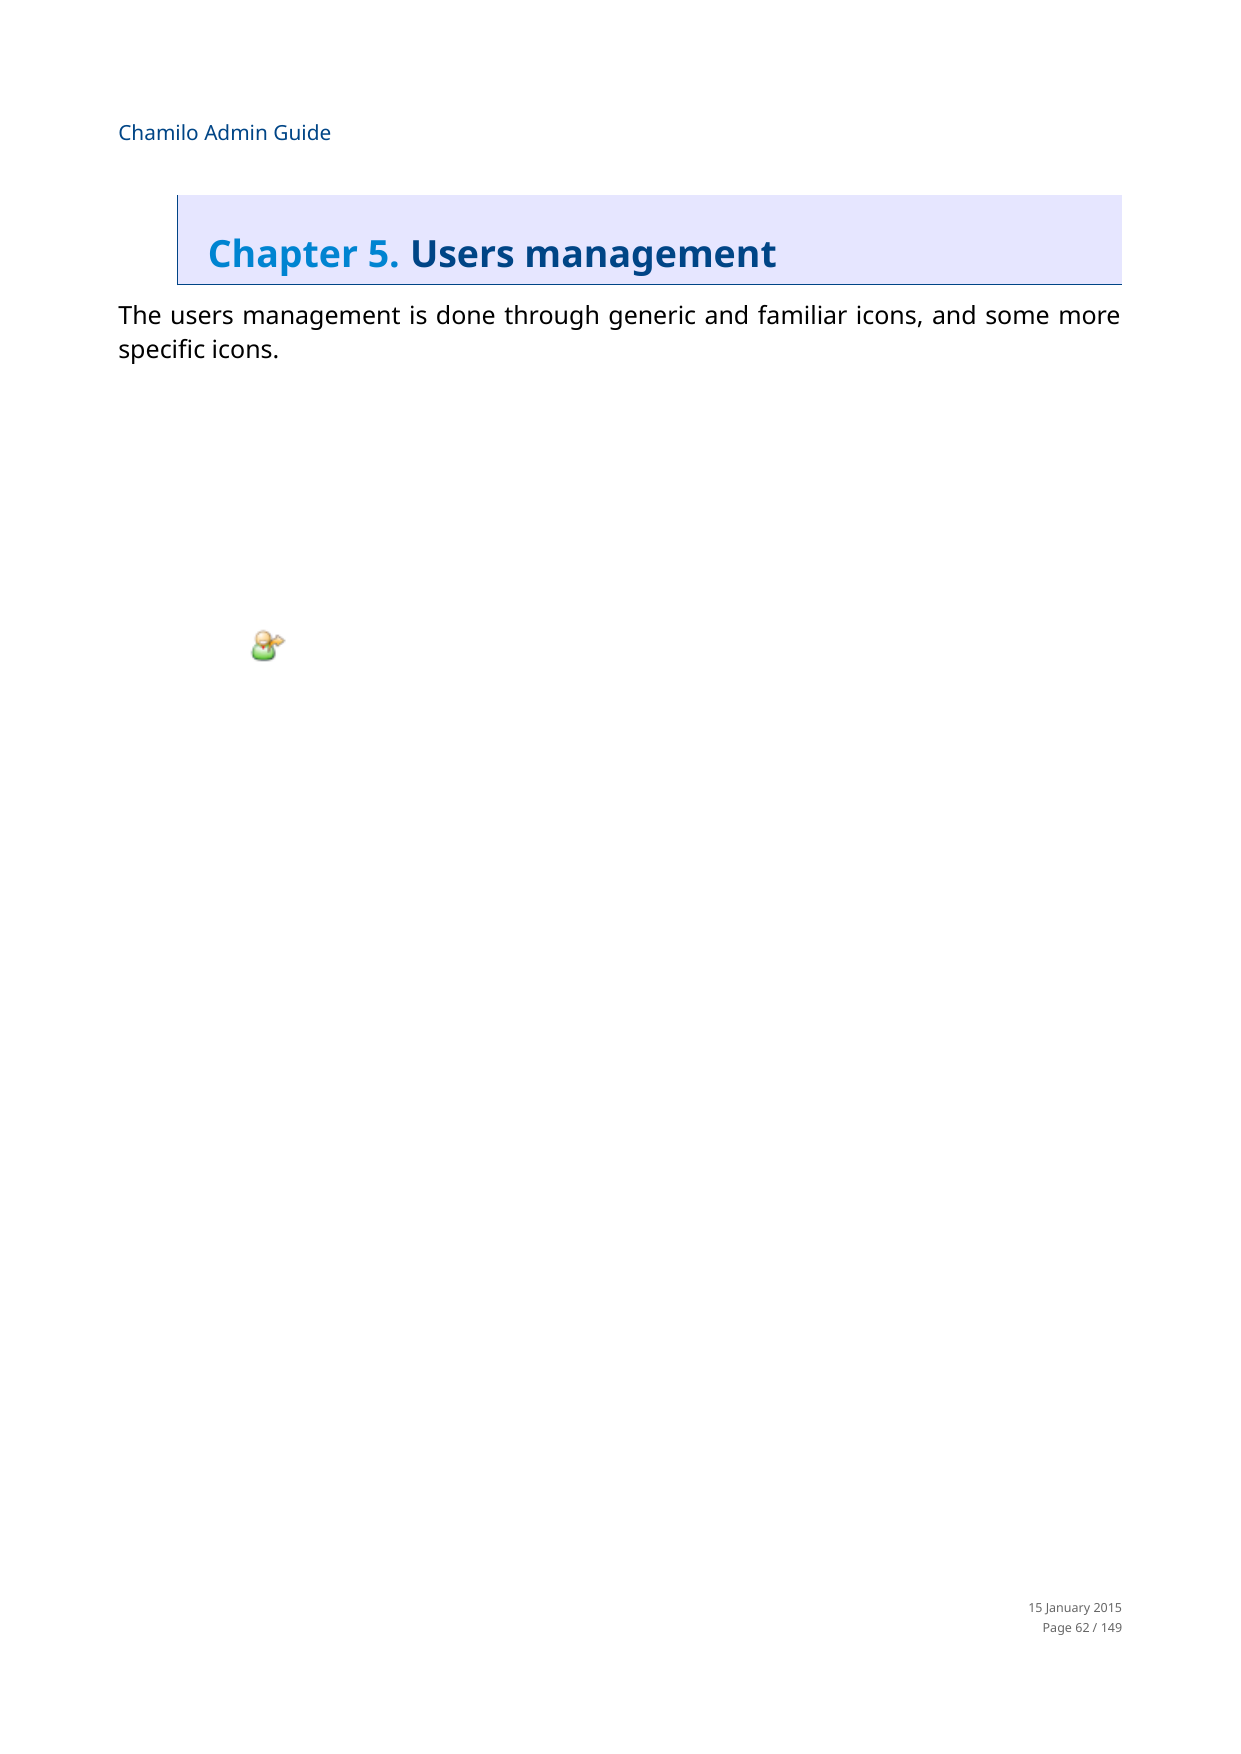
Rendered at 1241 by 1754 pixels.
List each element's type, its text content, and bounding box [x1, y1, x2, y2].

text The users management is done through generic and familiar icons, and some more specific icons. [118, 298, 1122, 366]
subtitle Users management [178, 195, 1122, 284]
picture [243, 622, 289, 668]
